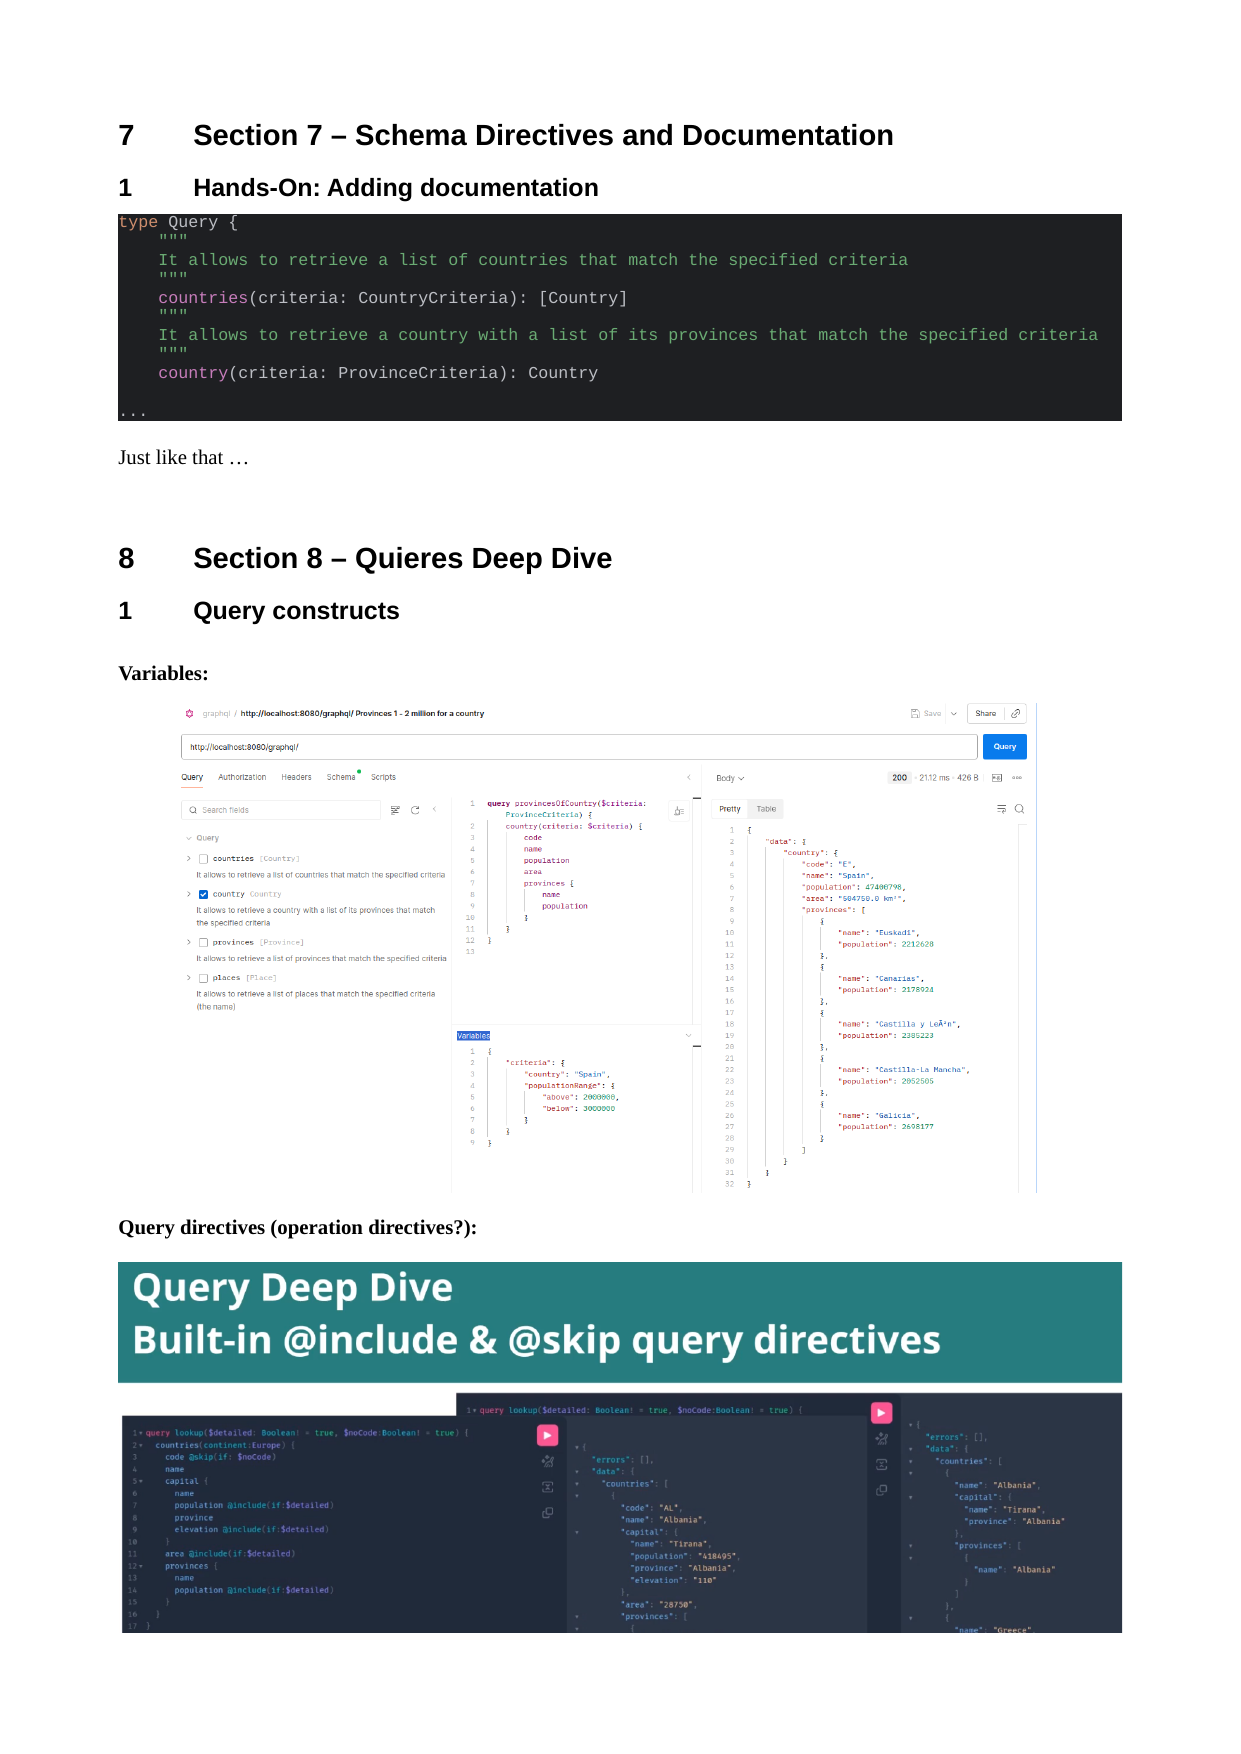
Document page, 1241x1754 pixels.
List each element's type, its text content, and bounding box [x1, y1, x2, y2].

text ... [118, 402, 1122, 421]
subtitle Query constructs [118, 596, 1122, 624]
subtitle Section 8 – Quieres Deep Dive [118, 541, 1122, 575]
text Just like that … [118, 445, 1122, 469]
picture [118, 1262, 1123, 1633]
text Variables: [118, 661, 1122, 685]
text type Query { """ It allows to retrieve a list of countries that match the specified criteria """ countries(criteria: CountryCriteria): [Country] """ It allows to retrieve a country with a list of its provinces that match the specified criteria """ country(criteria: ProvinceCriteria): Country [118, 214, 1122, 383]
subtitle Section 7 – Schema Directives and Documentation [118, 118, 1122, 152]
text Query directives (operation directives?): [118, 1214, 1122, 1239]
picture [174, 703, 1037, 1193]
subtitle Hands-On: Adding documentation [118, 172, 1122, 201]
